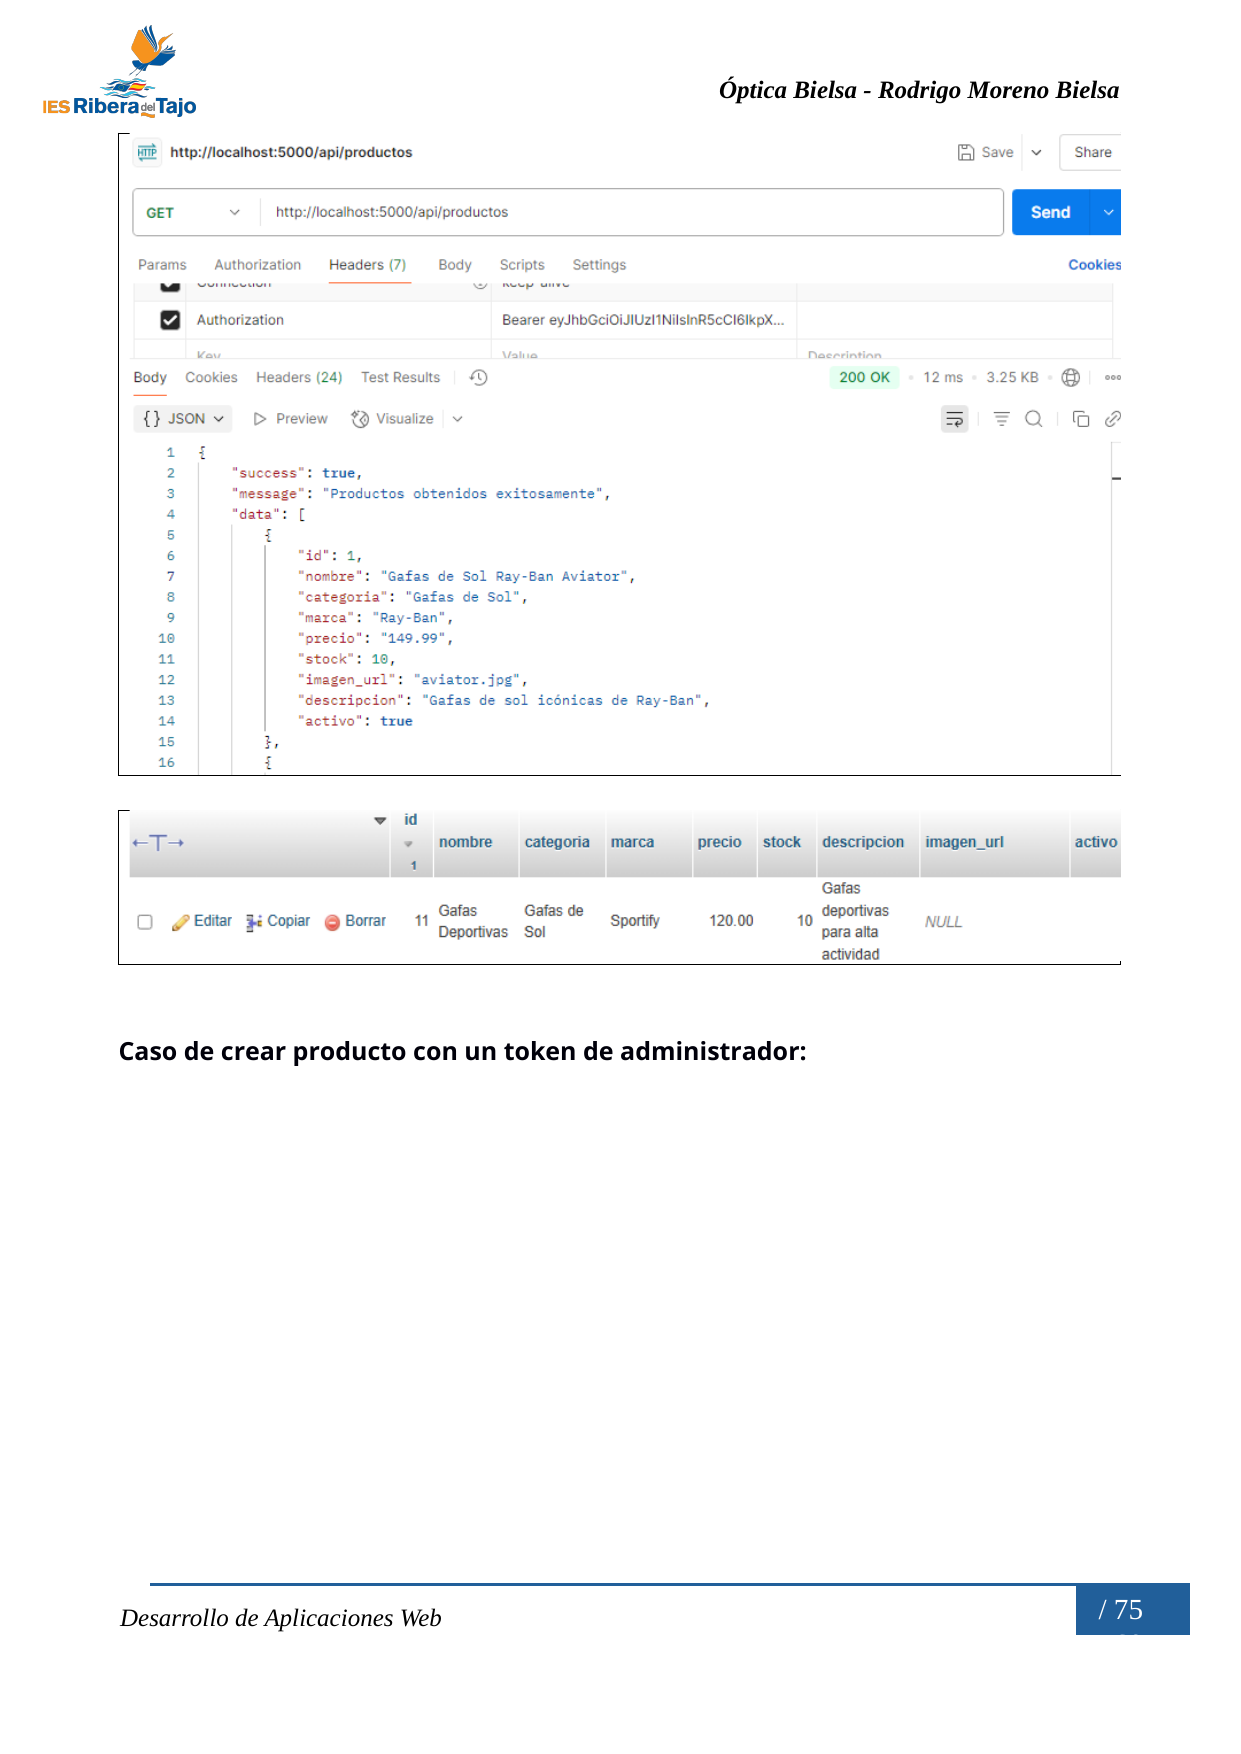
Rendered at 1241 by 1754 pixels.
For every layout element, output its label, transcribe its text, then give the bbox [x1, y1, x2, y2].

table_header [119, 811, 1120, 964]
text Caso de crear producto con un token de administrador: [118, 1033, 1122, 1067]
table_header [119, 134, 129, 775]
